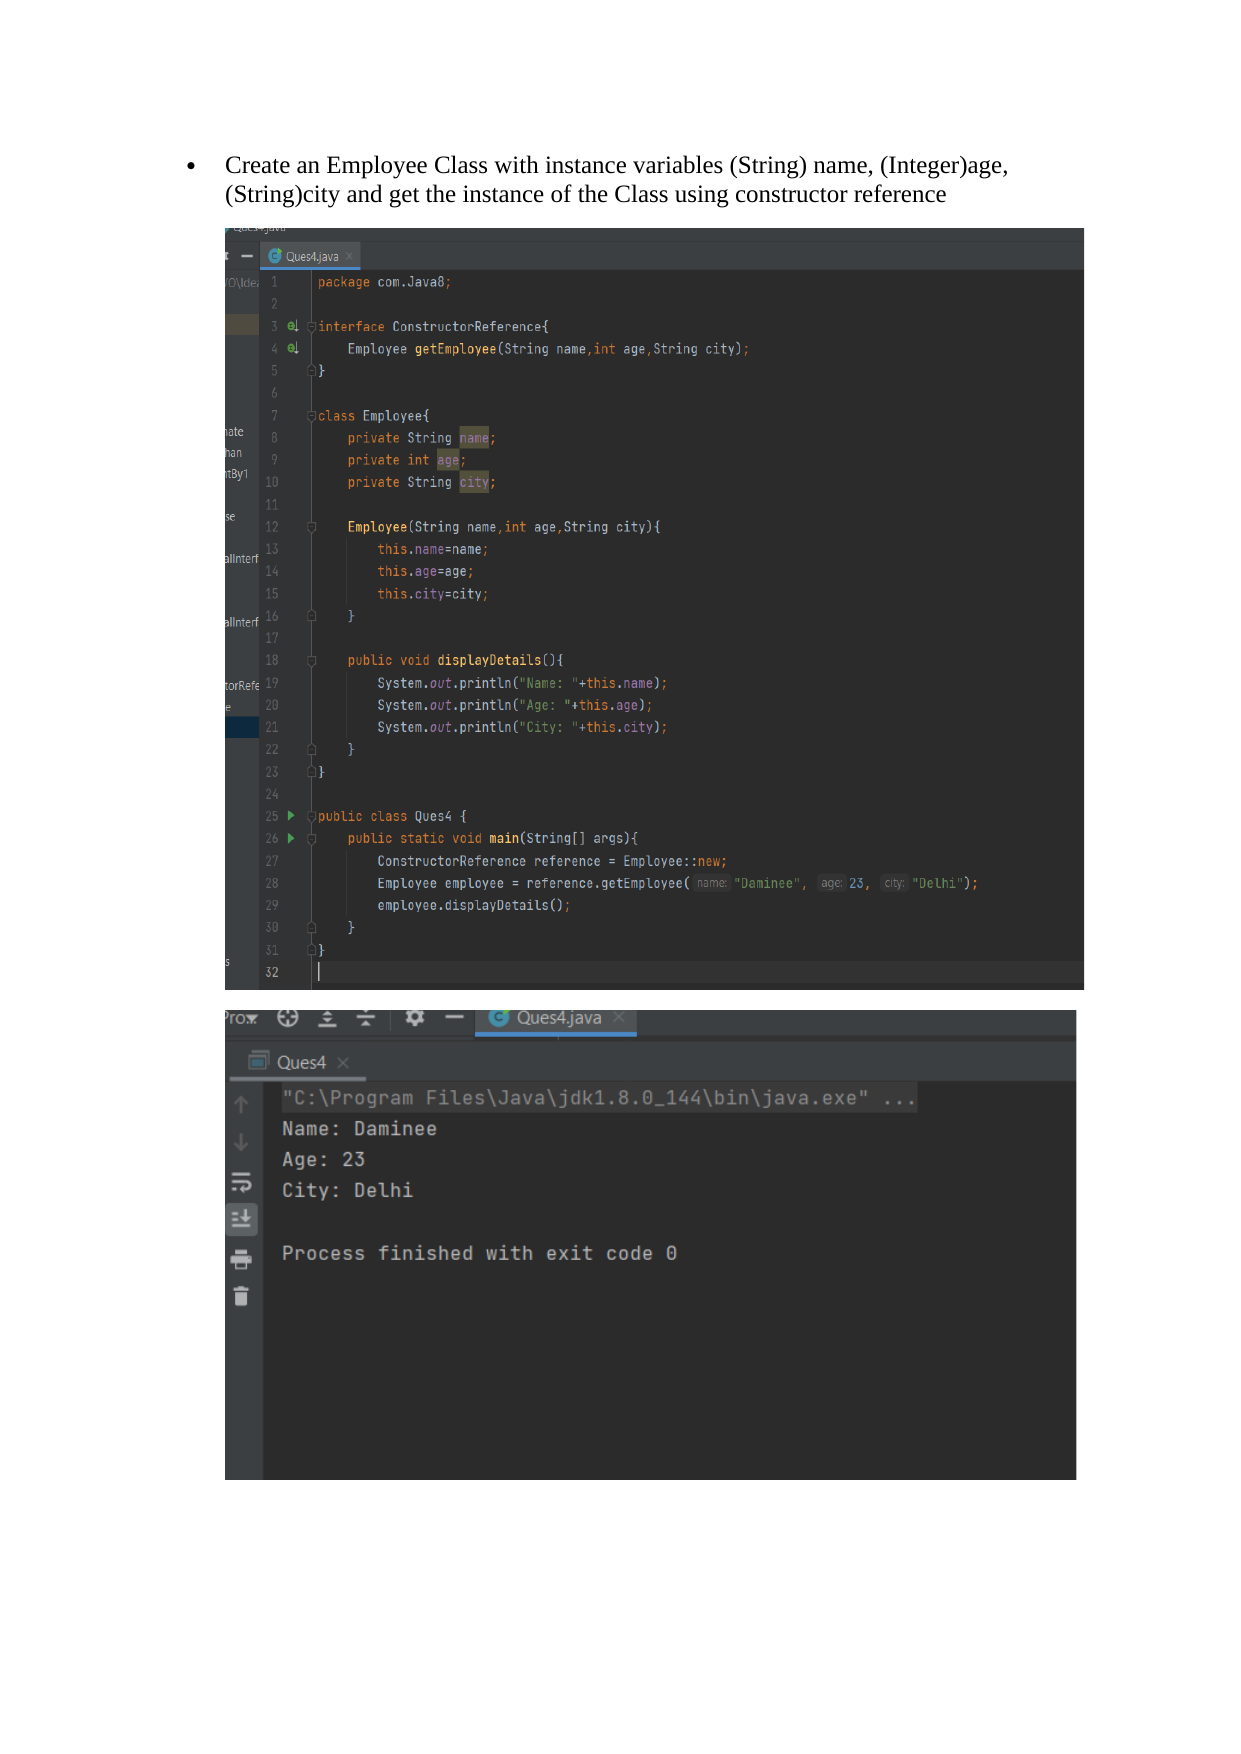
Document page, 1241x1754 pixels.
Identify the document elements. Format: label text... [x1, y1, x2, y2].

list Create an Employee Class with instance variables (String) name, (Integer)age, (String)city and get the instance of the Class using constructor reference [187, 150, 1090, 207]
picture [225, 228, 1003, 990]
picture [225, 1010, 307, 1237]
